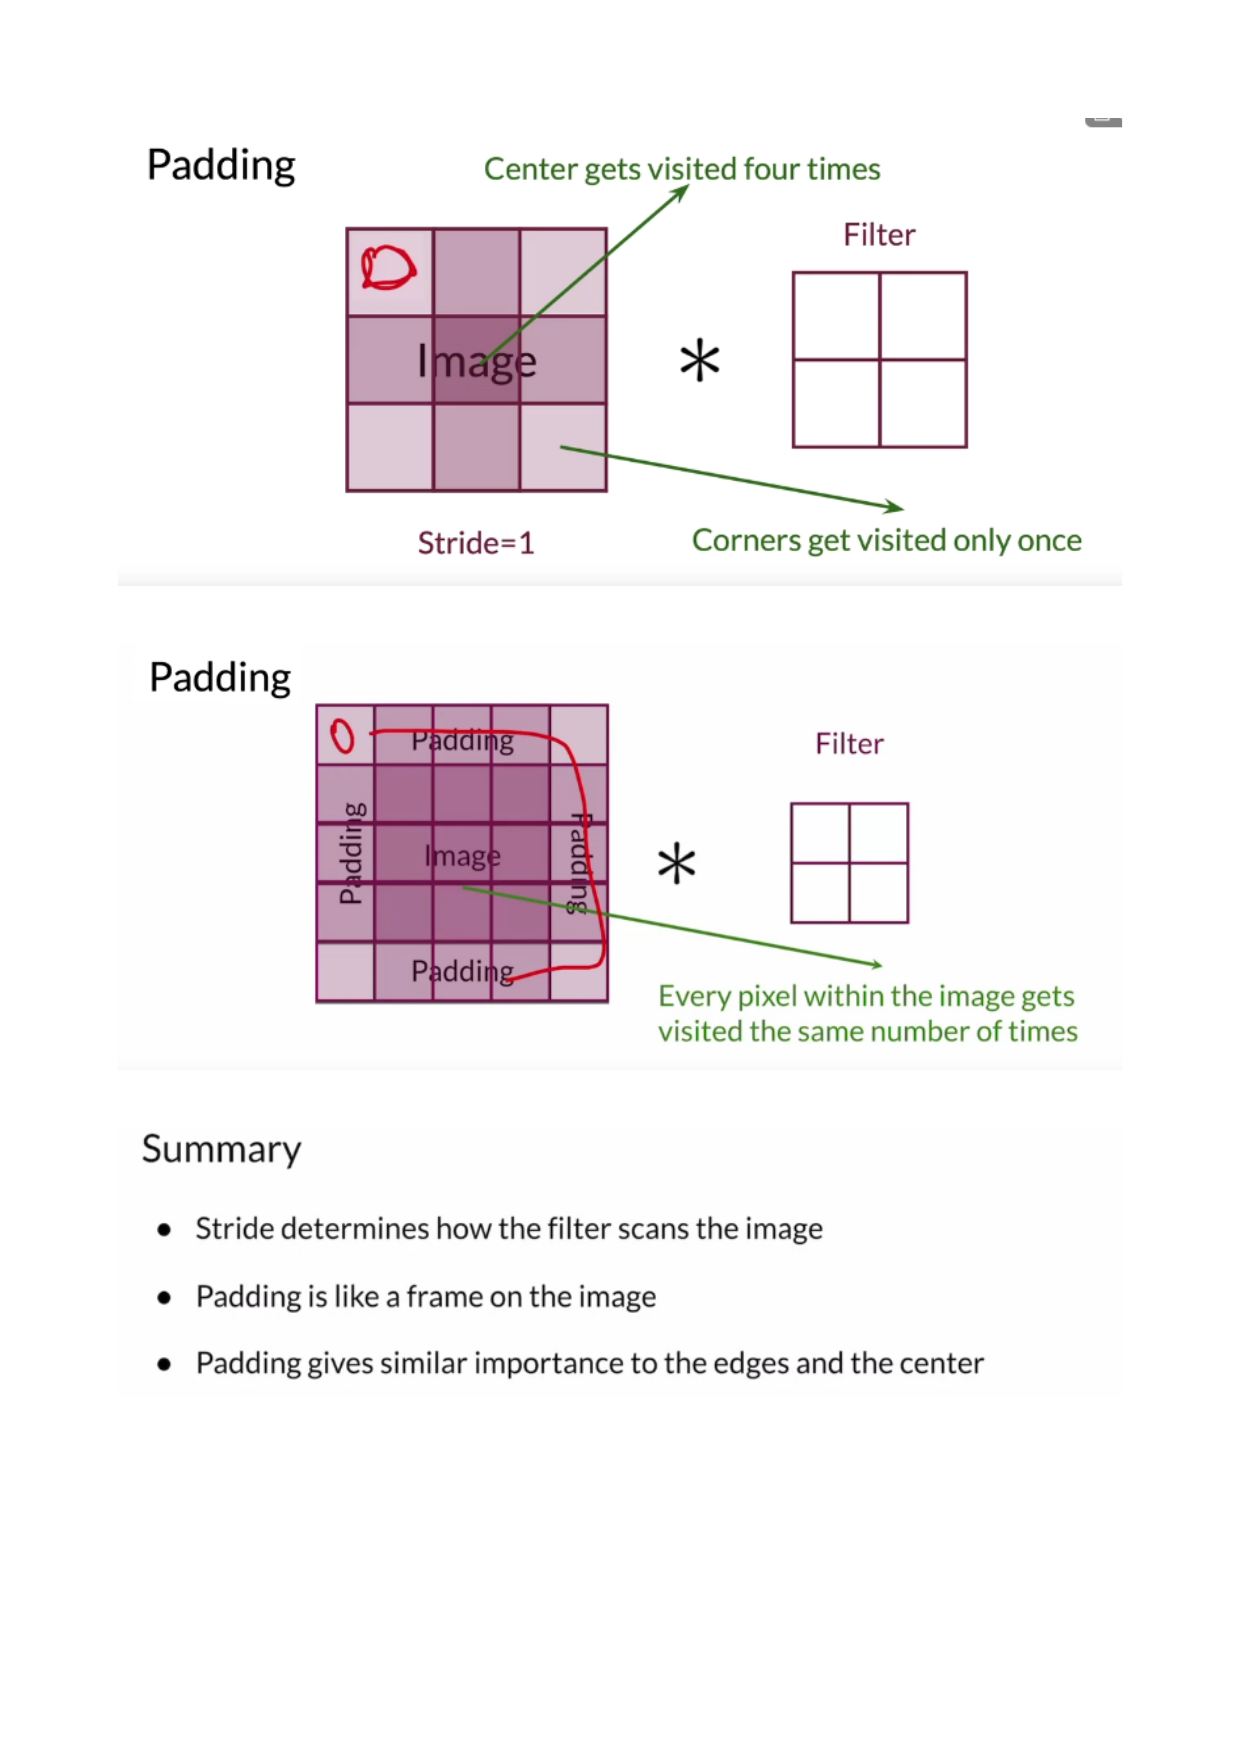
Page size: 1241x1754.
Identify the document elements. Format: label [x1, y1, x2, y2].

picture [118, 1127, 1123, 1397]
picture [118, 118, 1123, 586]
picture [118, 643, 1123, 1070]
